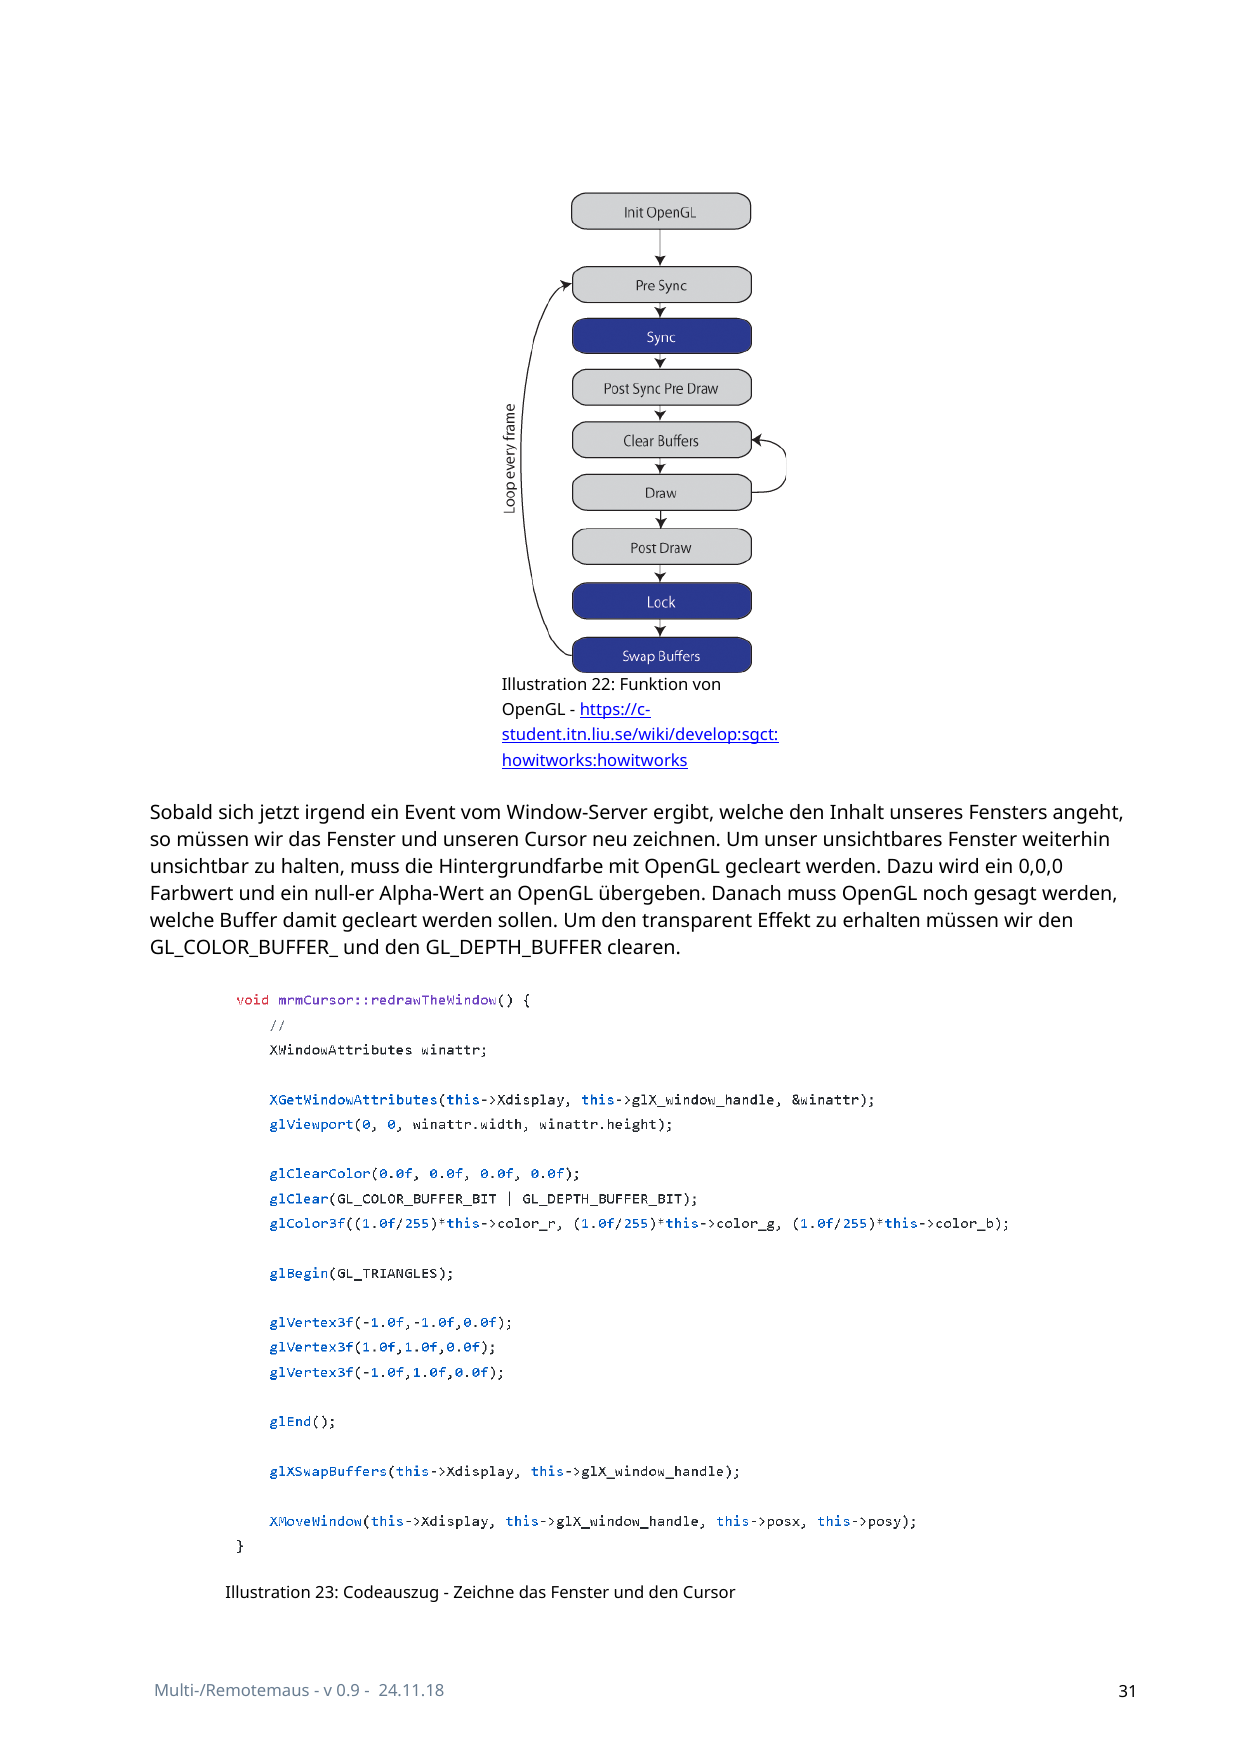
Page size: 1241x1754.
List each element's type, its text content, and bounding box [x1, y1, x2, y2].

text Illustration 23: Codeauszug - Zeichne das Fenster und den Cursor [225, 1581, 1060, 1603]
text Illustration 22: Funktion von OpenGL - https://c-student.itn.liu.se/wiki/develop:sgct:howitworks:howitworks [502, 673, 786, 771]
picture [225, 987, 1060, 1581]
picture [501, 192, 787, 673]
text Sobald sich jetzt irgend ein Event vom Window-Server ergibt, welche den Inhalt unseres Fensters angeht, so müssen wir das Fenster und unseren Cursor neu zeichnen. Um unser unsichtbares Fenster weiterhin unsichtbar zu halten, muss die Hintergrundfarbe mit OpenGL gecleart werden. Dazu wird ein 0,0,0 Farbwert und ein null-er Alpha-Wert an OpenGL übergeben. Danach muss OpenGL noch gesagt werden, welche Buffer damit gecleart werden sollen. Um den transparent Effekt zu erhalten müssen wir den GL_COLOR_BUFFER_ und den GL_DEPTH_BUFFER clearen. [149, 798, 1136, 960]
